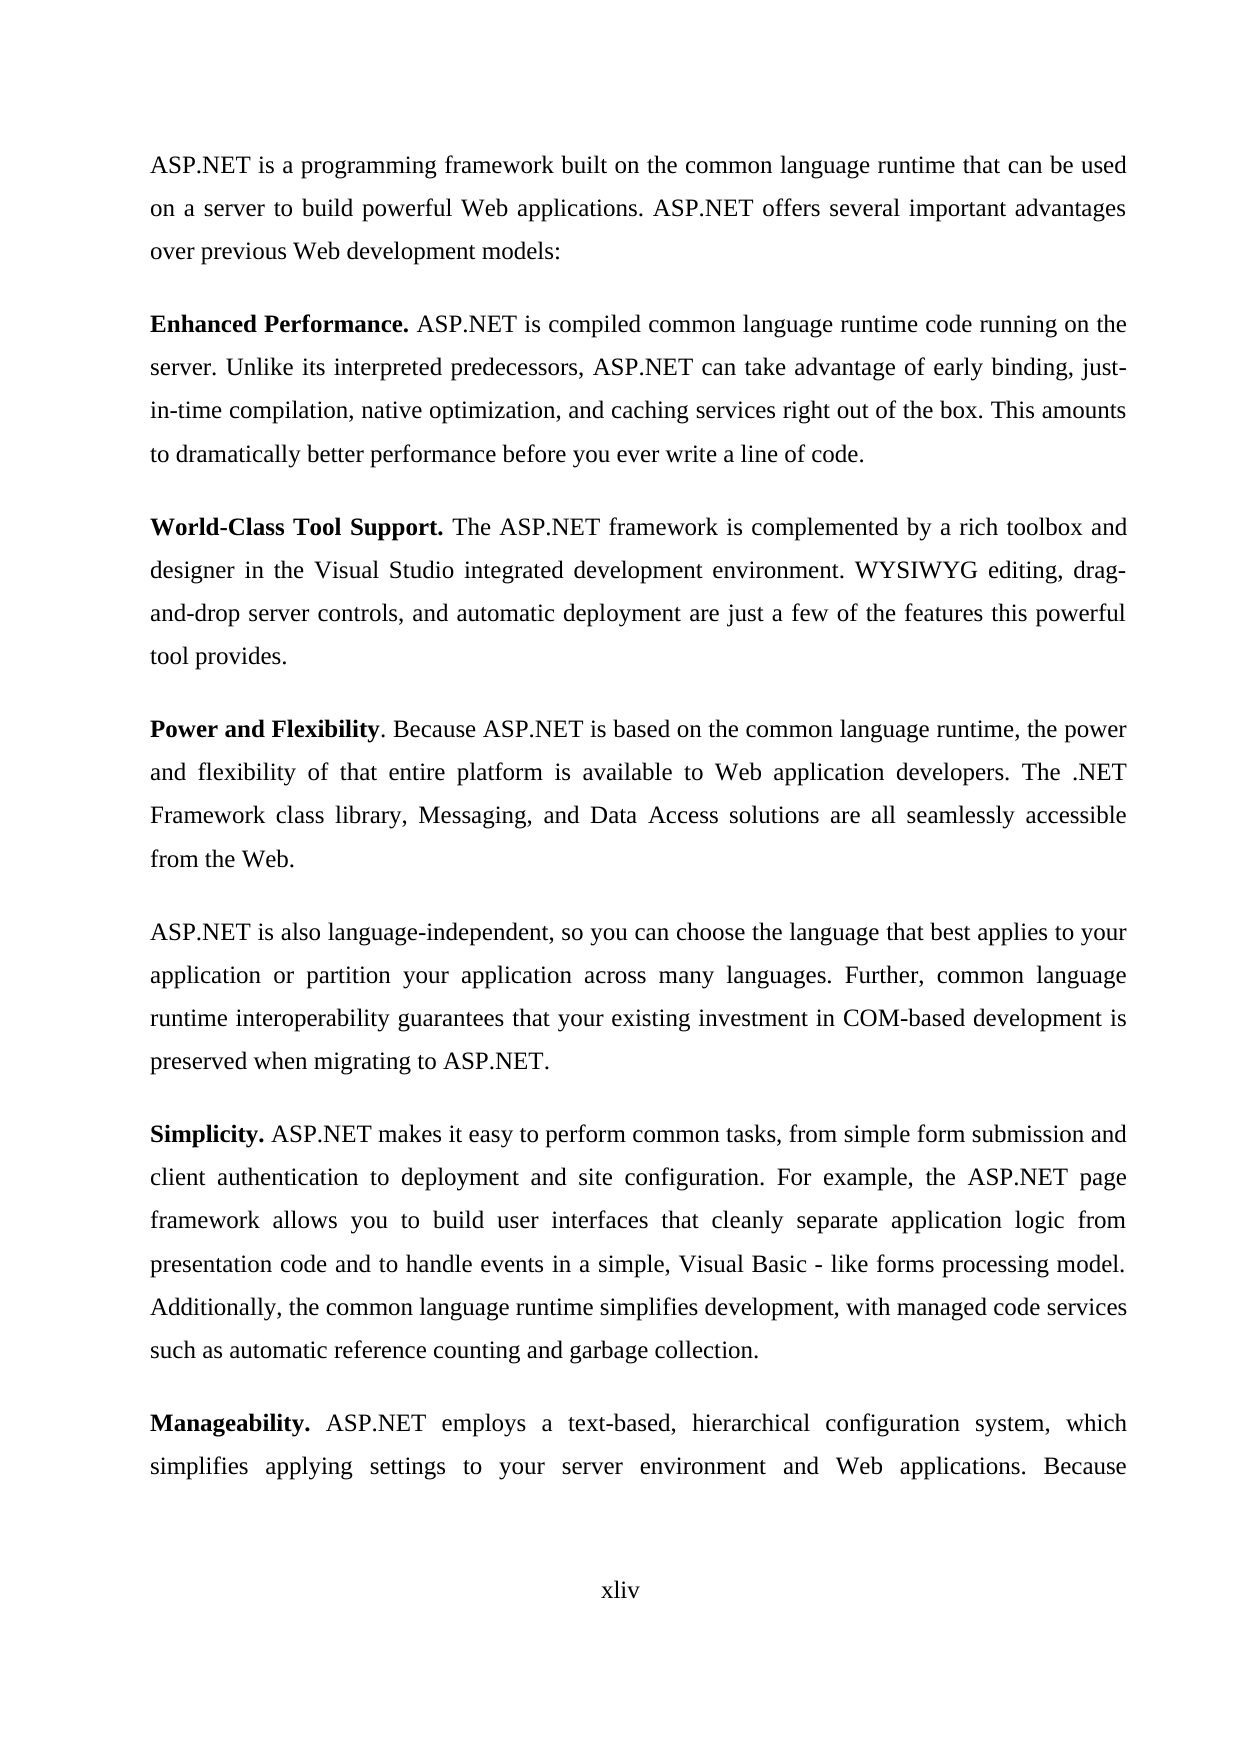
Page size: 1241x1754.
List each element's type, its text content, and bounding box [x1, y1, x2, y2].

text Enhanced Performance. ASP.NET is compiled common language runtime code running on the server. Unlike its interpreted predecessors, ASP.NET can take advantage of early binding, just-in-time compilation, native optimization, and caching services right out of the box. This amounts to dramatically better performance before you ever write a line of code. [150, 309, 1128, 467]
text Manageability. ASP.NET employs a text-based, hierarchical configuration system, which simplifies applying settings to your server environment and Web applications. Because [150, 1408, 1128, 1480]
text Simplicity. ASP.NET makes it easy to perform common tasks, from simple form submission and client authentication to deployment and site configuration. For example, the ASP.NET page framework allows you to build user interfaces that cleanly separate application logic from presentation code and to handle events in a simple, Visual Basic - like forms processing model. Additionally, the common language runtime simplifies development, with managed code services such as automatic reference counting and garbage collection. [150, 1119, 1128, 1364]
text World-Class Tool Support. The ASP.NET framework is complemented by a rich toolbox and designer in the Visual Studio integrated development environment. WYSIWYG editing, drag-and-drop server controls, and automatic deployment are just a few of the features this powerful tool provides. [150, 512, 1128, 670]
text Power and Flexibility. Because ASP.NET is based on the common language runtime, the power and flexibility of that entire platform is available to Web application developers. The .NET Framework class library, Messaging, and Data Access solutions are all seamlessly accessible from the Web. [150, 714, 1128, 872]
text ASP.NET is a programming framework built on the common language runtime that can be used on a server to build powerful Web applications. ASP.NET offers several important advantages over previous Web development models: [150, 150, 1128, 265]
text ASP.NET is also language-independent, so you can choose the language that best applies to your application or partition your application across many languages. Further, common language runtime interoperability guarantees that your existing investment in COM-based development is preserved when migrating to ASP.NET. [150, 917, 1128, 1075]
